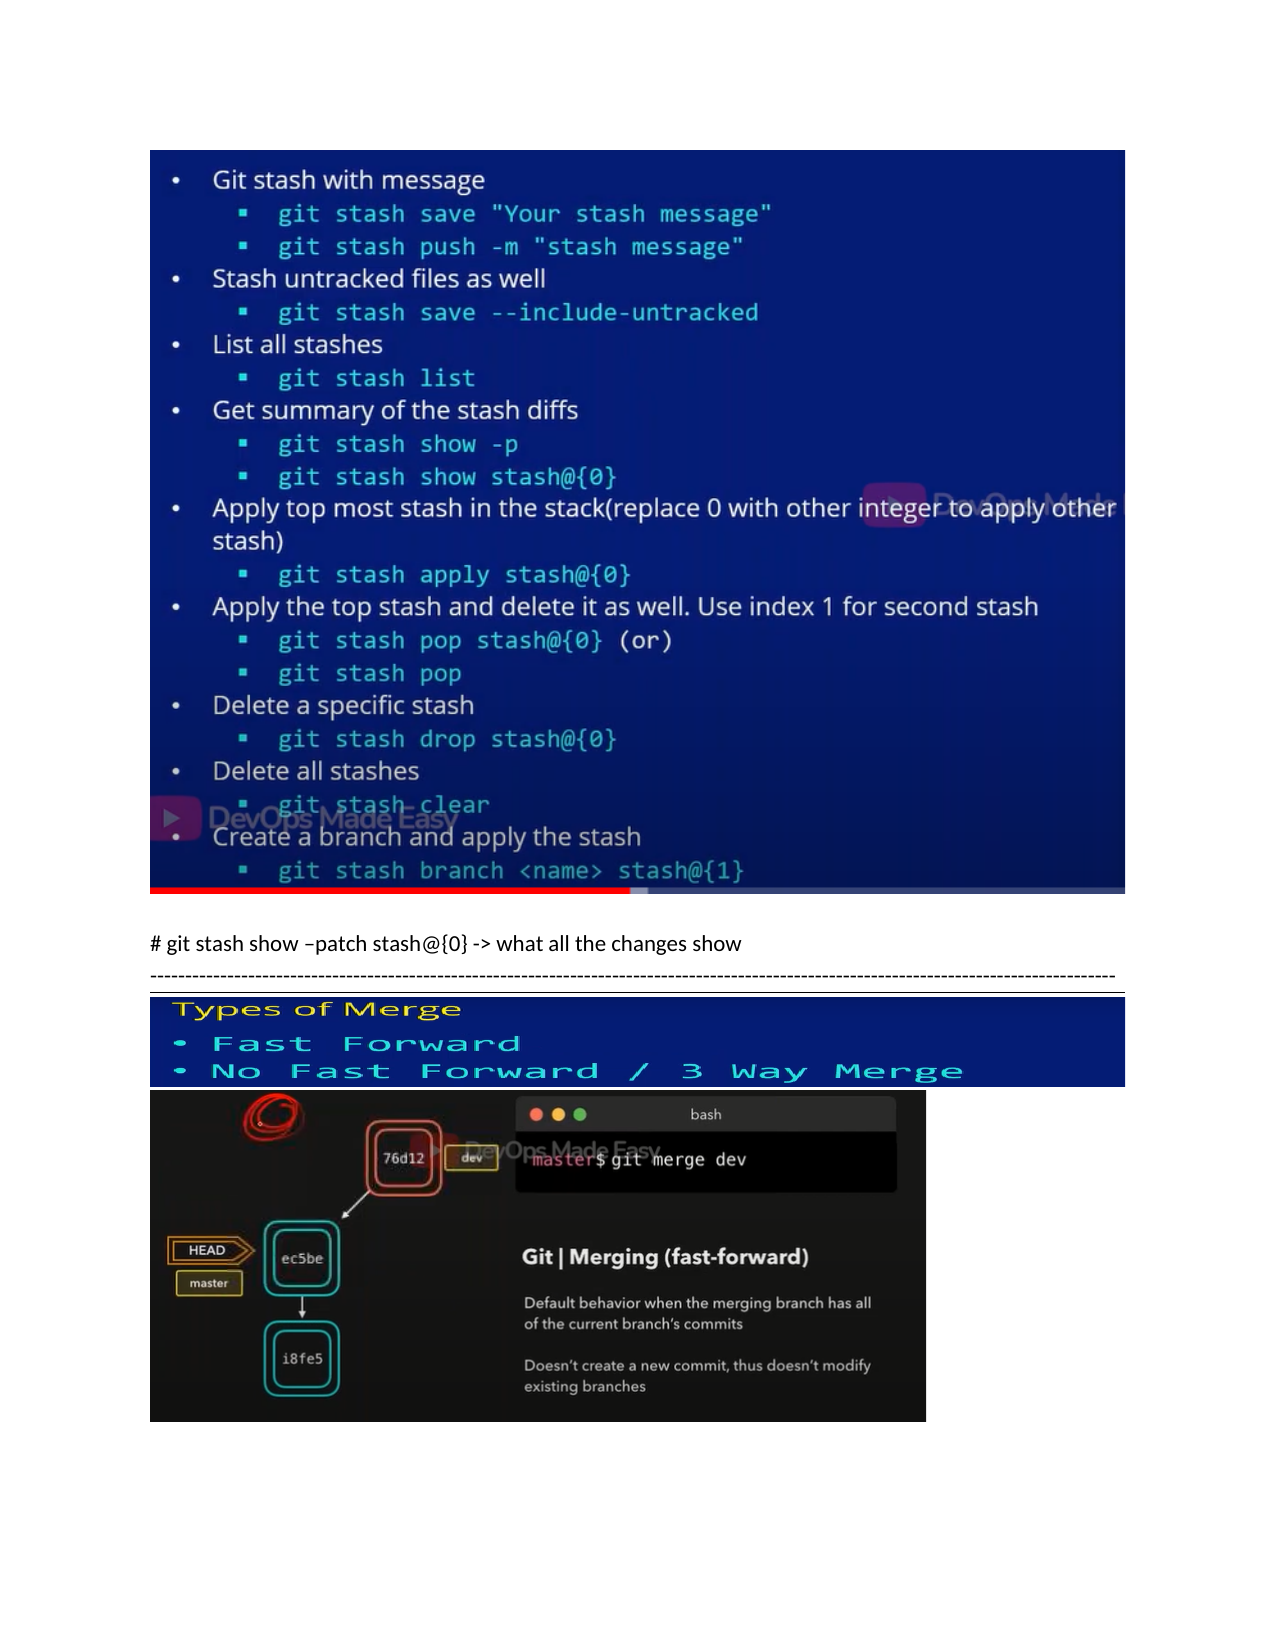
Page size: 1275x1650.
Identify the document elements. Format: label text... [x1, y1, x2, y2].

text # git stash show –patch stash@{0} -> what all the changes show [150, 929, 1125, 957]
text ------------------------------------------------------------------------------------------------------------------------------------------ [150, 962, 1125, 992]
